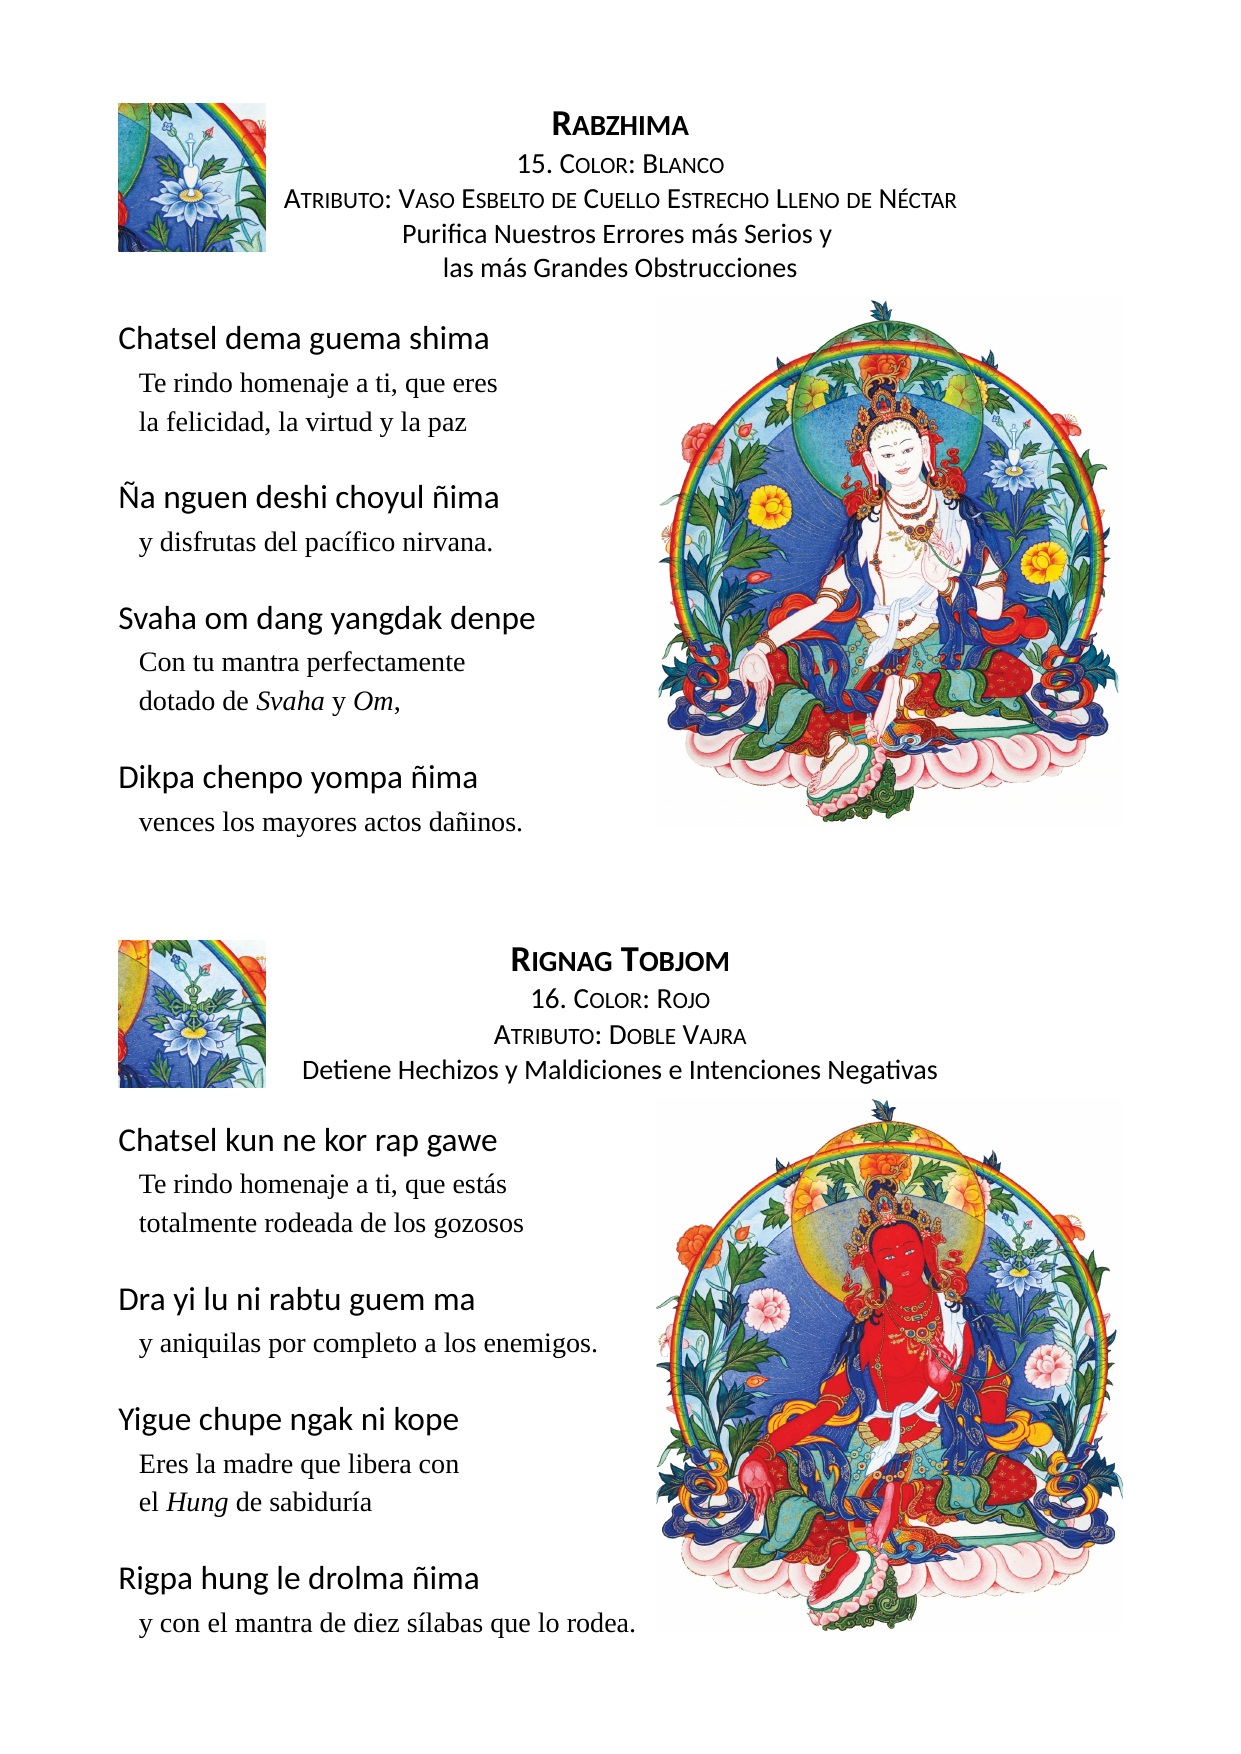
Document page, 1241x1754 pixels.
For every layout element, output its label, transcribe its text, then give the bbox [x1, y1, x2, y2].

picture [656, 1099, 1123, 1631]
picture [118, 940, 266, 1088]
text Te rindo homenaje a ti, que estás totalmente rodeada de los gozosos [139, 1167, 656, 1239]
text Dikpa chenpo yompa ñima [118, 756, 656, 796]
picture [656, 296, 1123, 827]
text Atributo: Vaso Esbelto de Cuello Estrecho Lleno de Néctar [266, 181, 1122, 216]
text vences los mayores actos dañinos. [139, 804, 1122, 915]
text y con el mantra de diez sílabas que lo rodea. [139, 1606, 1122, 1638]
text Te rindo homenaje a ti, que eres la felicidad, la virtud y la paz [139, 366, 656, 437]
text Rabzhima [118, 100, 1122, 145]
text 15. Color: Blanco [266, 145, 1122, 181]
text Yigue chupe ngak ni kope [118, 1398, 656, 1438]
text 16. Color: Rojo [266, 980, 1122, 1016]
text Atributo: Doble Vajra [266, 1016, 1122, 1052]
text Purifica Nuestros Errores más Serios y [266, 216, 1122, 251]
text y disfrutas del pacífico nirvana. [139, 525, 656, 558]
text Con tu mantra perfectamente dotado de Svaha y Om, [139, 646, 656, 717]
text Eres la madre que libera con el Hung de sabiduría [139, 1447, 656, 1518]
text Rigpa hung le drolma ñima [118, 1557, 656, 1598]
text Svaha om dang yangdak denpe [118, 597, 656, 637]
text Rignag Tobjom [118, 936, 1122, 980]
text Ña nguen deshi choyul ñima [118, 476, 656, 517]
text Chatsel kun ne kor rap gawe [118, 1118, 656, 1159]
text Chatsel dema guema shima [118, 317, 656, 358]
text las más Grandes Obstrucciones [118, 251, 1122, 285]
text Dra yi lu ni rabtu guem ma [118, 1278, 656, 1318]
text y aniquilas por completo a los enemigos. [139, 1326, 656, 1359]
picture [118, 103, 266, 252]
text Detiene Hechizos y Maldiciones e Intenciones Negativas [266, 1052, 1122, 1086]
